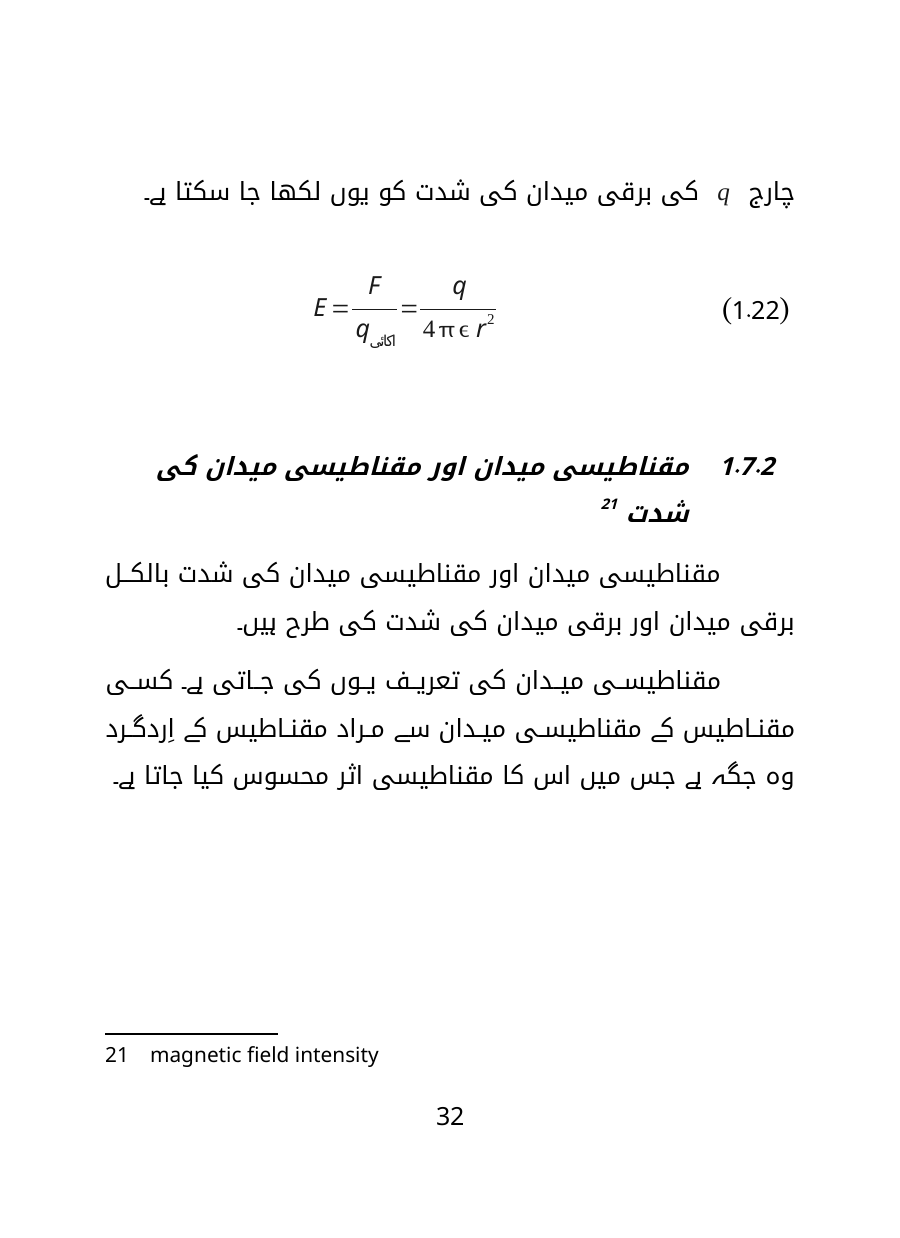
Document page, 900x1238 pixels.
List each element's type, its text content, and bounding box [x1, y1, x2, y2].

table_header [105, 262, 694, 372]
table_header (1.22) [694, 262, 795, 372]
subtitle مقناطیسی میدان اور مقناطیسی میدان کی شدت [105, 443, 718, 538]
text برقی میدان کی شدت اور اس کی سمت کسی مقام پر معلوم کرنے کا طریقہ یہ ہے کہ ایک مثبت اکائی چارج کو اگر کسی چارجکے برقی میدان میں رکھا جائے تو جس سمت میں وہ مثبت اکائی چارج حرکت کرے یا حرکت کرنے کے لئے مائل ہو، وہی برقی میدان کی سمت ہو گی اور جو قوت اس پر اثر انداز ہو وہ برقی میدان کی شدت ہوگی۔ کولمب کے قانون سے ایک چارجکی برقی میدان کی شدت کو یوں لکھا جا سکتا ہے۔ [105, 168, 795, 216]
list magnetic field intensity [105, 1040, 795, 1068]
text مقناطیسی میدان اور مقناطیسی میدان کی شدت بالکل برقی میدان اور برقی میدان کی شدت کی طرح ہیں۔ [105, 551, 795, 645]
text مقناطیسی میدان کی تعریف یوں کی جاتی ہے۔ کسی مقناطیس کے مقناطیسی میدان سے مراد مقناطیس کے اِردگرد وہ جگہ ہے جس میں اس کا مقناطیسی اثر محسوس کیا جاتا ہے۔ [105, 658, 795, 800]
